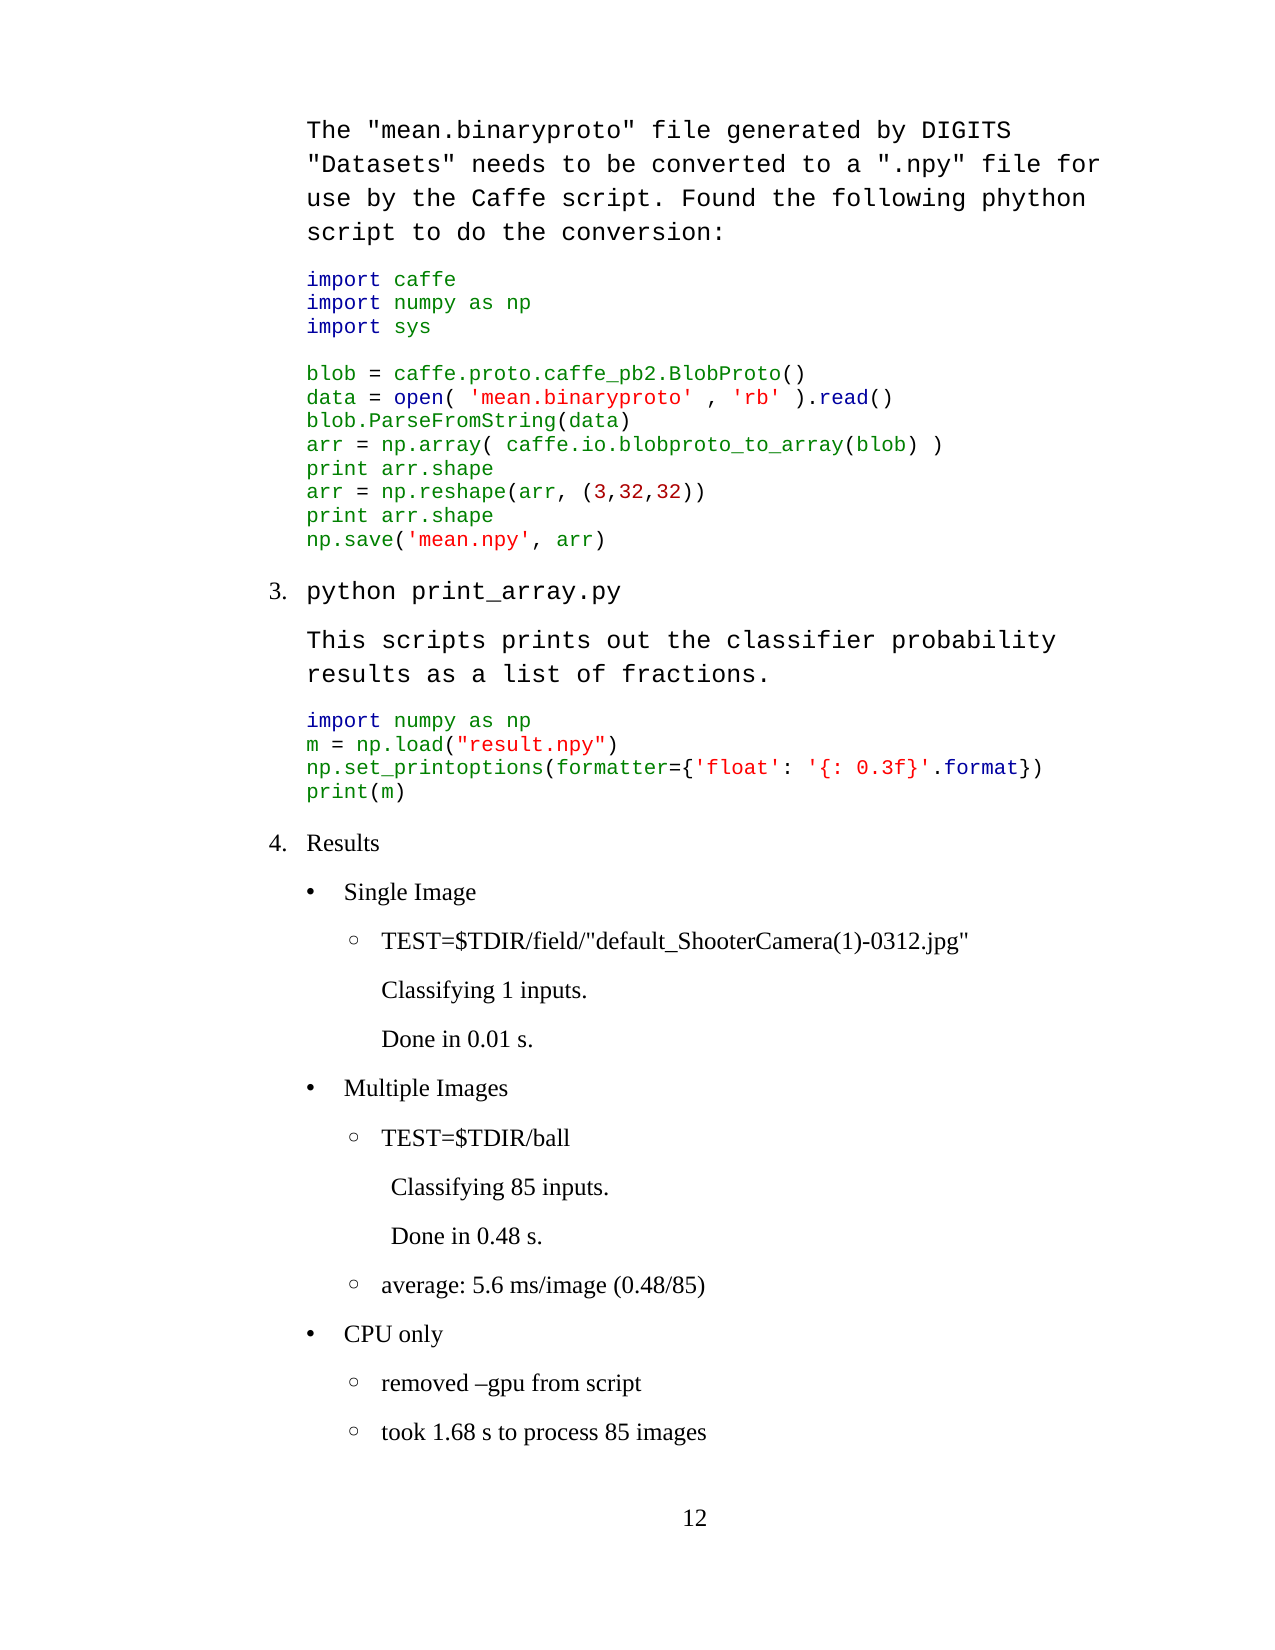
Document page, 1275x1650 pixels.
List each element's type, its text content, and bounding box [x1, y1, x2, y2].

list Single Image [306, 877, 1158, 906]
text Classifying 85 inputs. [391, 1172, 1158, 1200]
text import numpy as np [306, 292, 1158, 316]
text np.save('mean.npy', arr) [306, 529, 1158, 552]
text data = open( 'mean.binaryproto' , 'rb' ).read() [306, 387, 1158, 410]
text import sys [306, 316, 1158, 339]
list average: 5.6 ms/image (0.48/85) [344, 1270, 1158, 1298]
list The "mean.binaryproto" file generated by DIGITS "Datasets" needs to be converted to a ".npy" file for use by the Caffe script. Found the following phython script to do the conversion: [269, 118, 1158, 248]
text blob.ParseFromString(data) [306, 410, 1158, 434]
list Multiple Images [306, 1073, 1158, 1102]
text import caffe [306, 268, 1158, 292]
list removed –gpu from script [344, 1368, 1158, 1397]
text print(m) [306, 781, 1158, 804]
text arr = np.array( caffe.io.blobproto_to_array(blob) ) [306, 434, 1158, 458]
list TEST=$TDIR/ball [344, 1123, 1158, 1151]
text np.set_printoptions(formatter={'float': '{: 0.3f}'.format}) [306, 757, 1158, 781]
list CPU only [306, 1319, 1158, 1348]
text arr = np.reshape(arr, (3,32,32)) [306, 481, 1158, 505]
text print arr.shape [306, 458, 1158, 481]
text print arr.shape [306, 505, 1158, 529]
text blob = caffe.proto.caffe_pb2.BlobProto() [306, 363, 1158, 387]
list took 1.68 s to process 85 images [344, 1417, 1158, 1446]
list python print_array.py [269, 576, 1158, 607]
text Classifying 1 inputs. [381, 975, 1158, 1004]
text Done in 0.01 s. [381, 1024, 1158, 1053]
text m = np.load("result.npy") [306, 734, 1158, 757]
list This scripts prints out the classifier probability results as a list of fractions. [269, 627, 1158, 690]
list TEST=$TDIR/field/"default_ShooterCamera(1)-0312.jpg" [344, 926, 1158, 955]
text import numpy as np [306, 710, 1158, 734]
text Done in 0.48 s. [391, 1221, 1158, 1249]
list Results [269, 828, 1158, 857]
